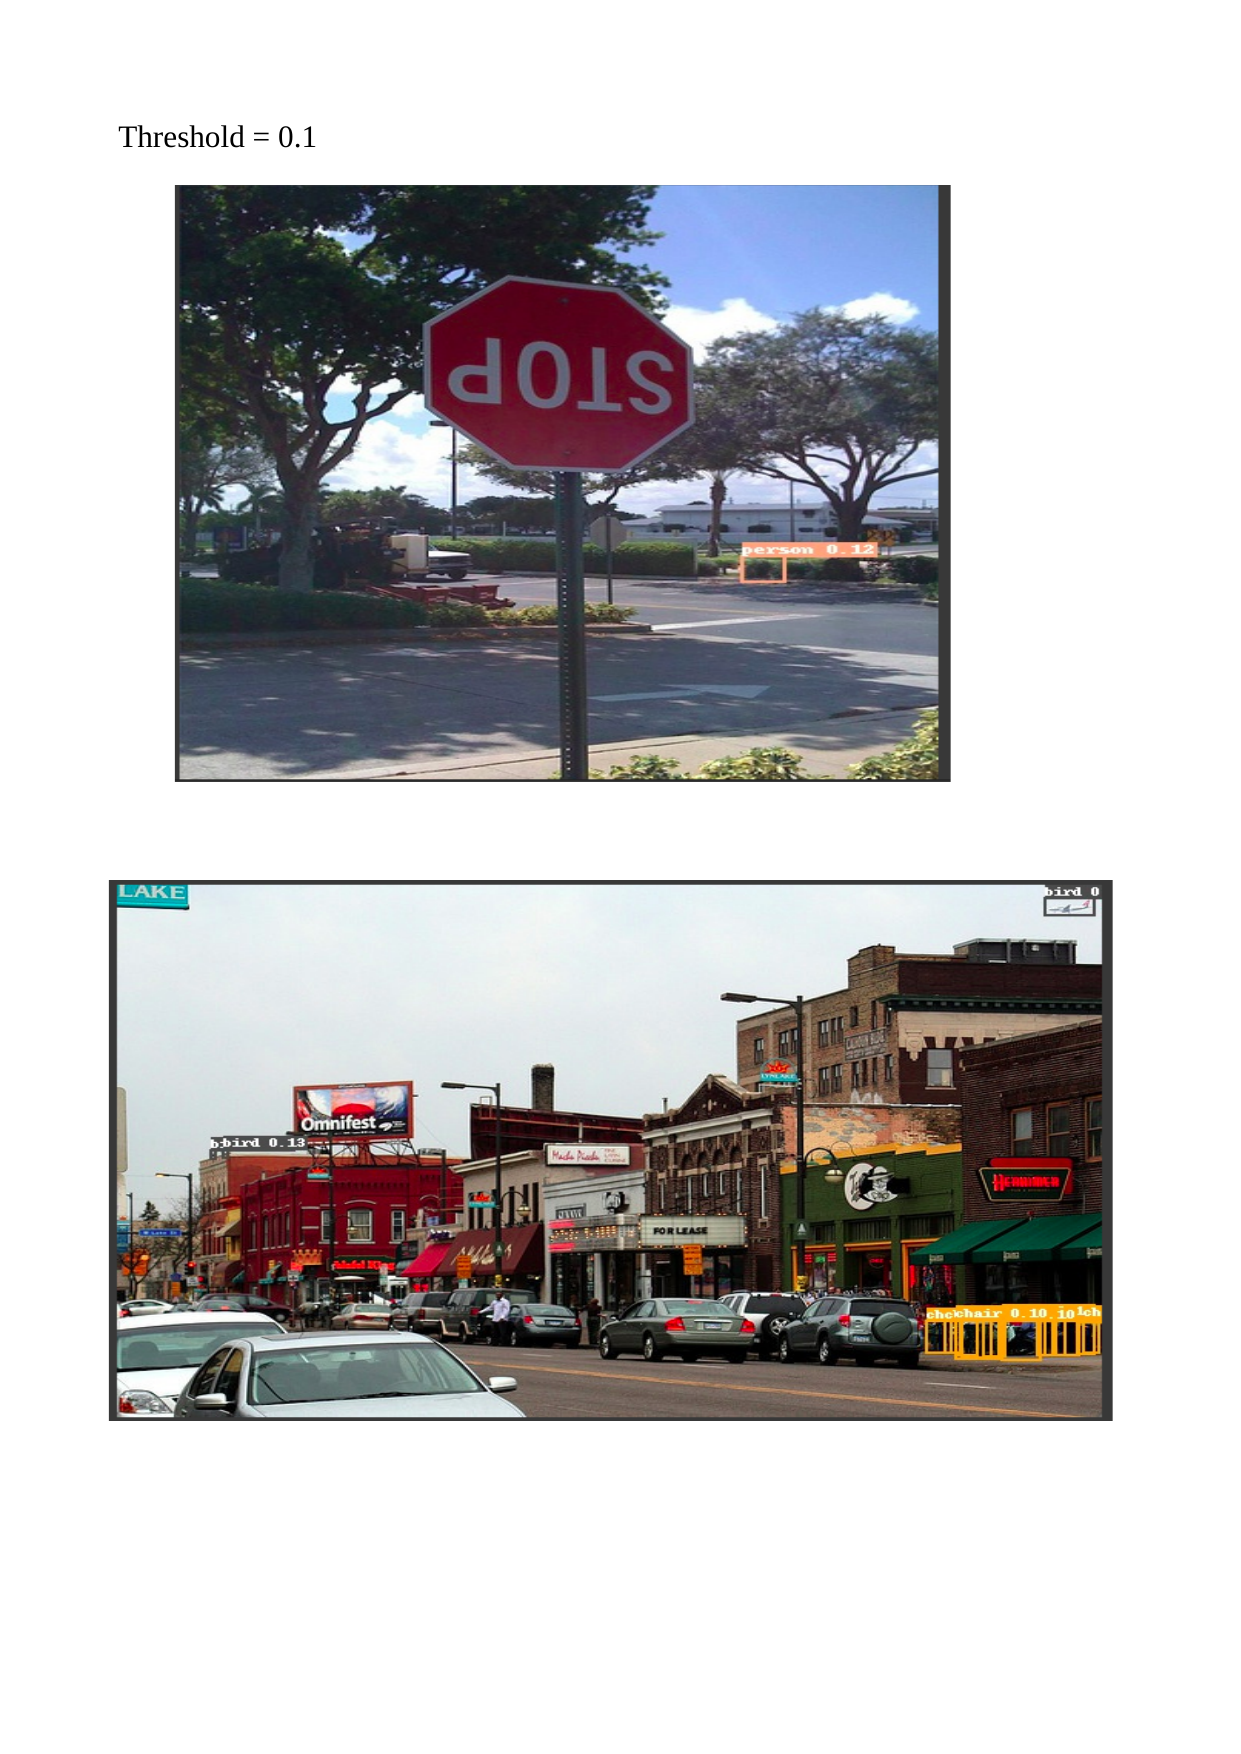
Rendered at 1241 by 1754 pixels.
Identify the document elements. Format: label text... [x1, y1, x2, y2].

picture [174, 185, 951, 782]
text Threshold = 0.1 [118, 118, 1122, 154]
picture [108, 880, 1113, 1421]
